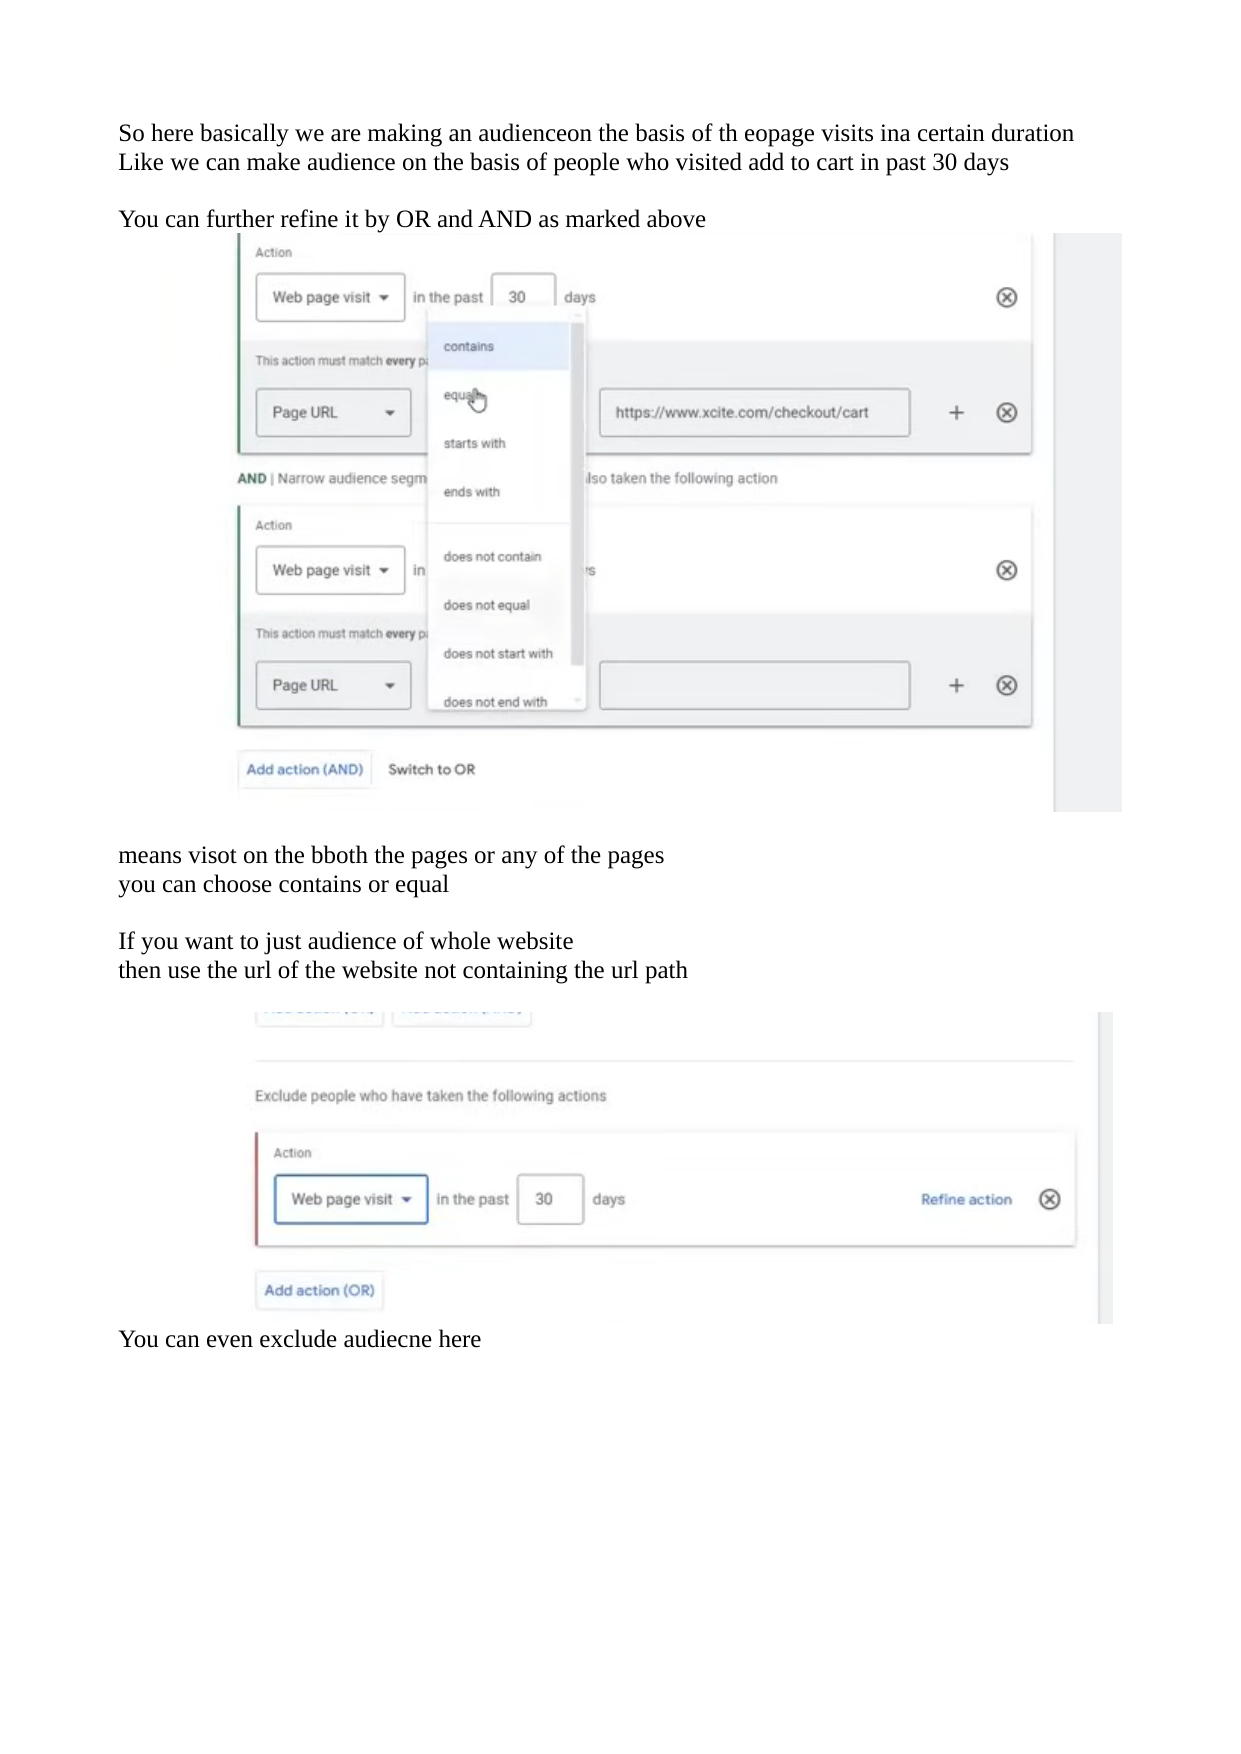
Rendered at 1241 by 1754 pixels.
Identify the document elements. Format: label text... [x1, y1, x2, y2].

picture [127, 1012, 1113, 1324]
text you can choose contains or equal [118, 869, 1122, 898]
picture [118, 233, 1122, 812]
text You can further refine it by OR and AND as marked above [118, 204, 1122, 233]
text You can even exclude audiecne here [118, 1152, 1122, 1352]
text then use the url of the website not containing the url path [118, 955, 1122, 984]
text means visot on the bboth the pages or any of the pages [118, 840, 1122, 869]
text Like we can make audience on the basis of people who visited add to cart in past 30 days [118, 147, 1122, 176]
text So here basically we are making an audienceon the basis of th eopage visits ina certain duration [118, 118, 1122, 147]
text If you want to just audience of whole website [118, 926, 1122, 955]
